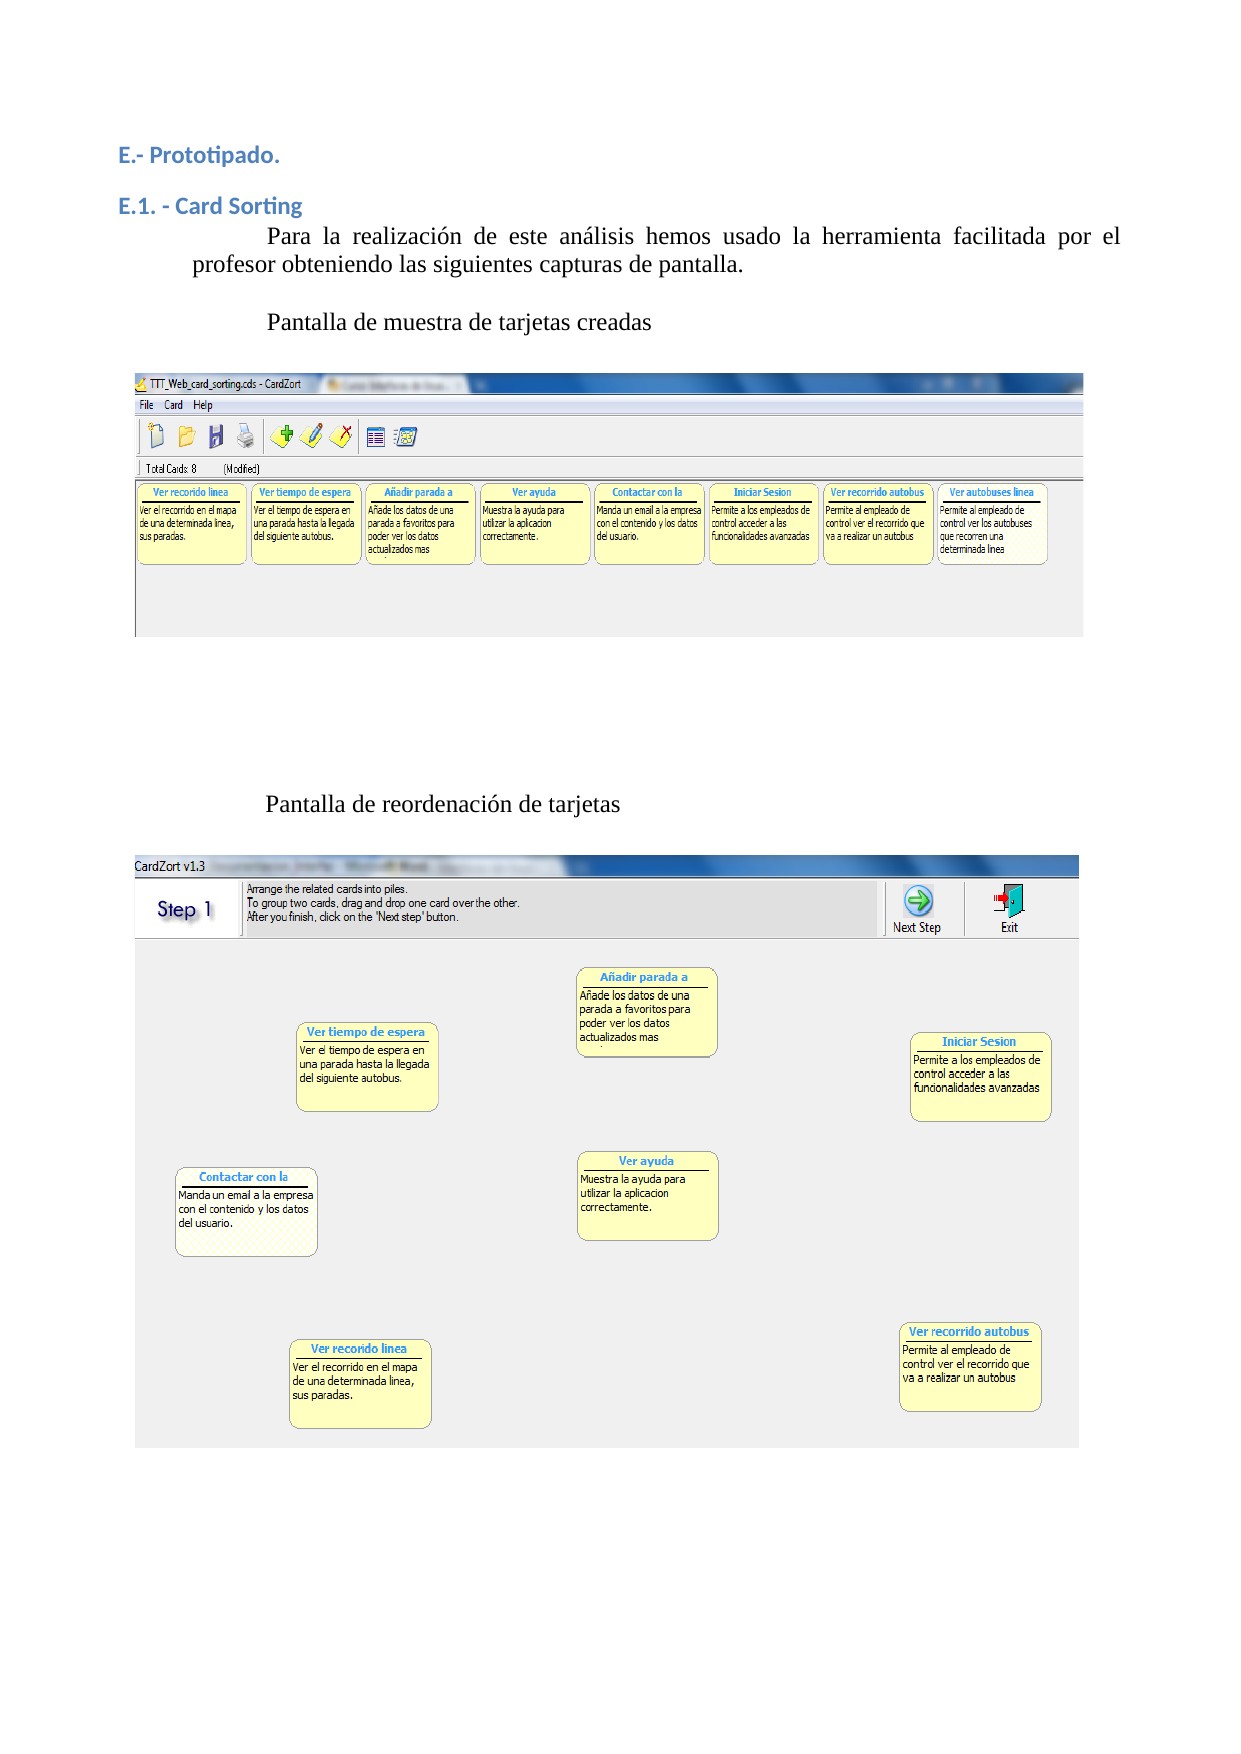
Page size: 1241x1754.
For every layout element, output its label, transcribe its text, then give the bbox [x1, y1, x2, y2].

text Para la realización de este análisis hemos usado la herramienta facilitada por el profesor obteniendo las siguientes capturas de pantalla. [192, 221, 1122, 278]
text Pantalla de muestra de tarjetas creadas [192, 307, 1122, 336]
subtitle E.- Prototipado. [118, 139, 1122, 169]
picture [134, 855, 1079, 1448]
subtitle E.1. - Card Sorting [118, 190, 1122, 221]
picture [134, 373, 1084, 637]
text Pantalla de reordenación de tarjetas [118, 789, 1122, 818]
